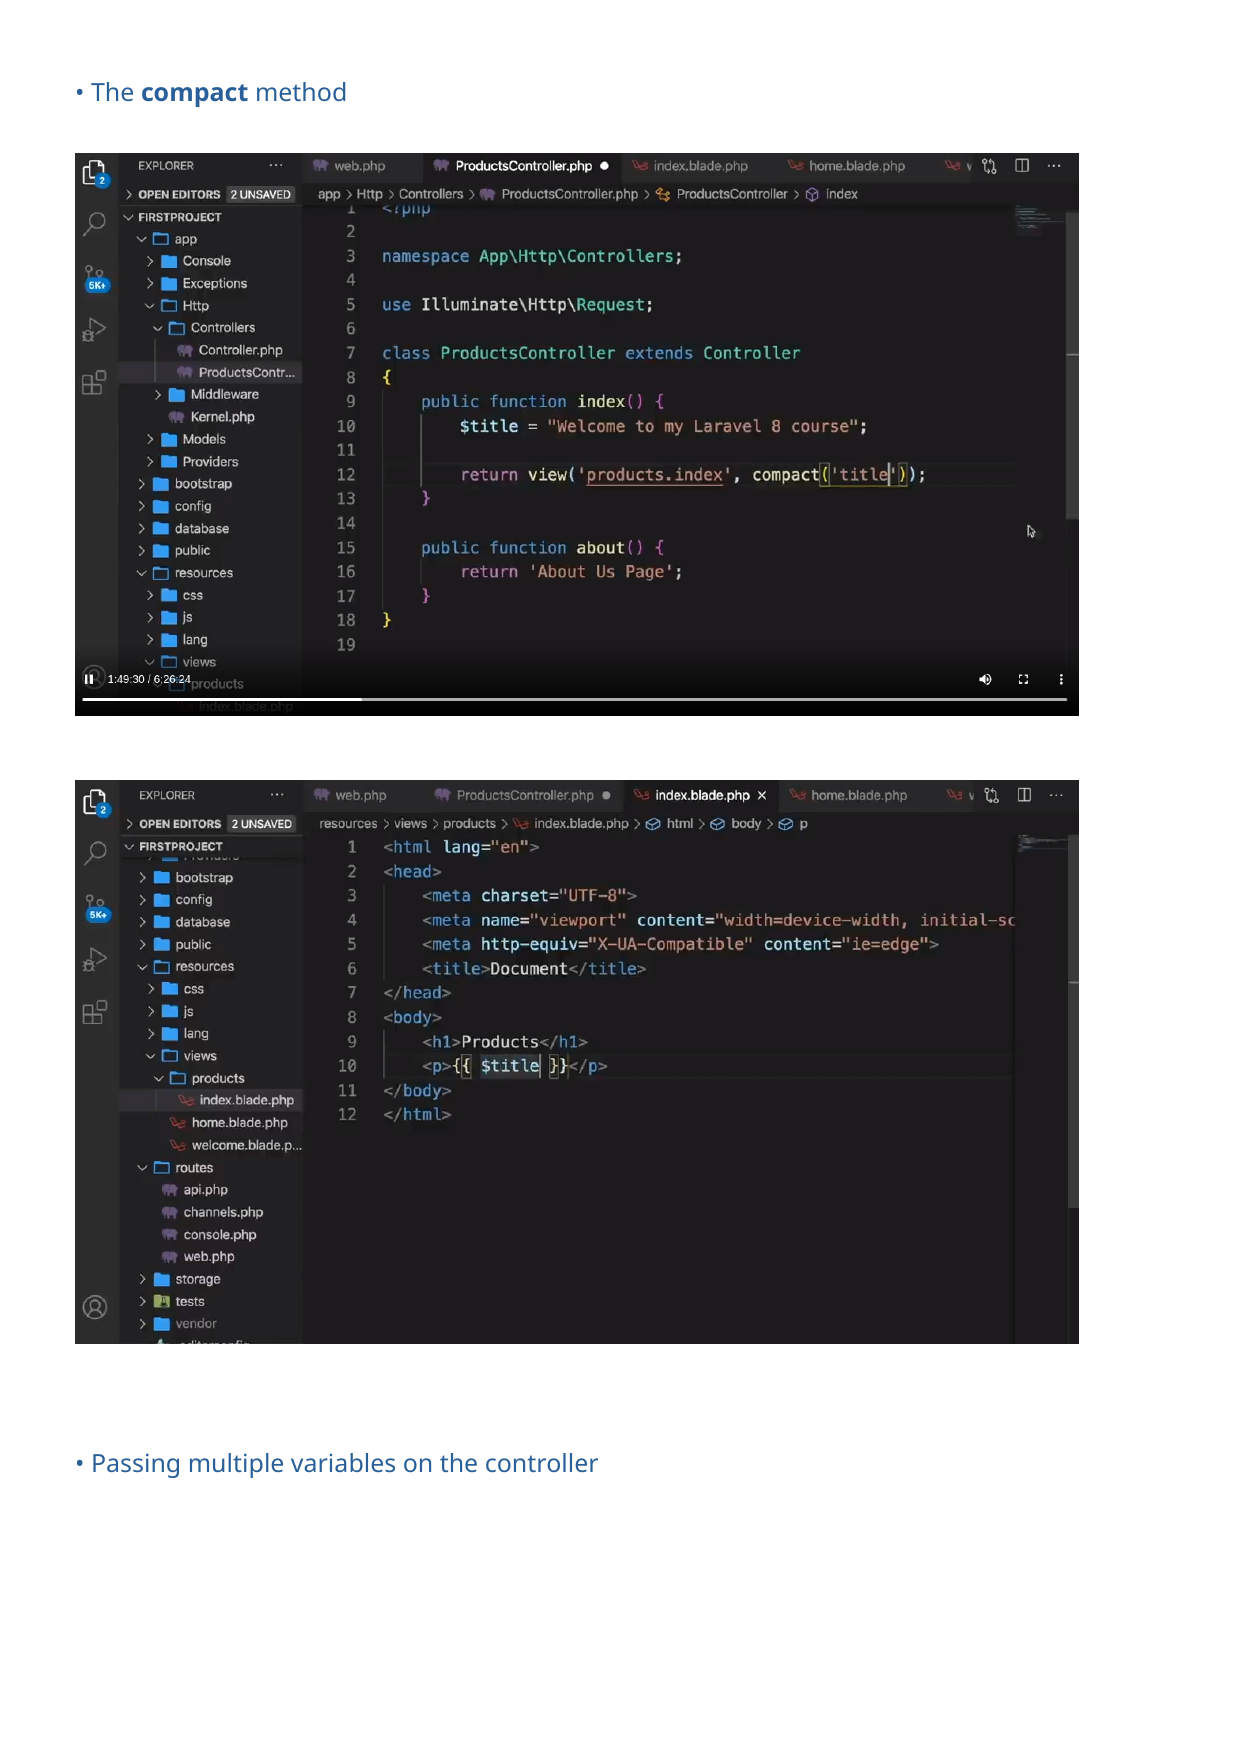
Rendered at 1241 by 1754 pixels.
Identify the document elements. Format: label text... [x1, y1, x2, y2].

text • The compact method [75, 75, 1165, 109]
text • Passing multiple variables on the controller [75, 1445, 1165, 1479]
picture [75, 780, 1079, 1344]
picture [75, 153, 1079, 716]
